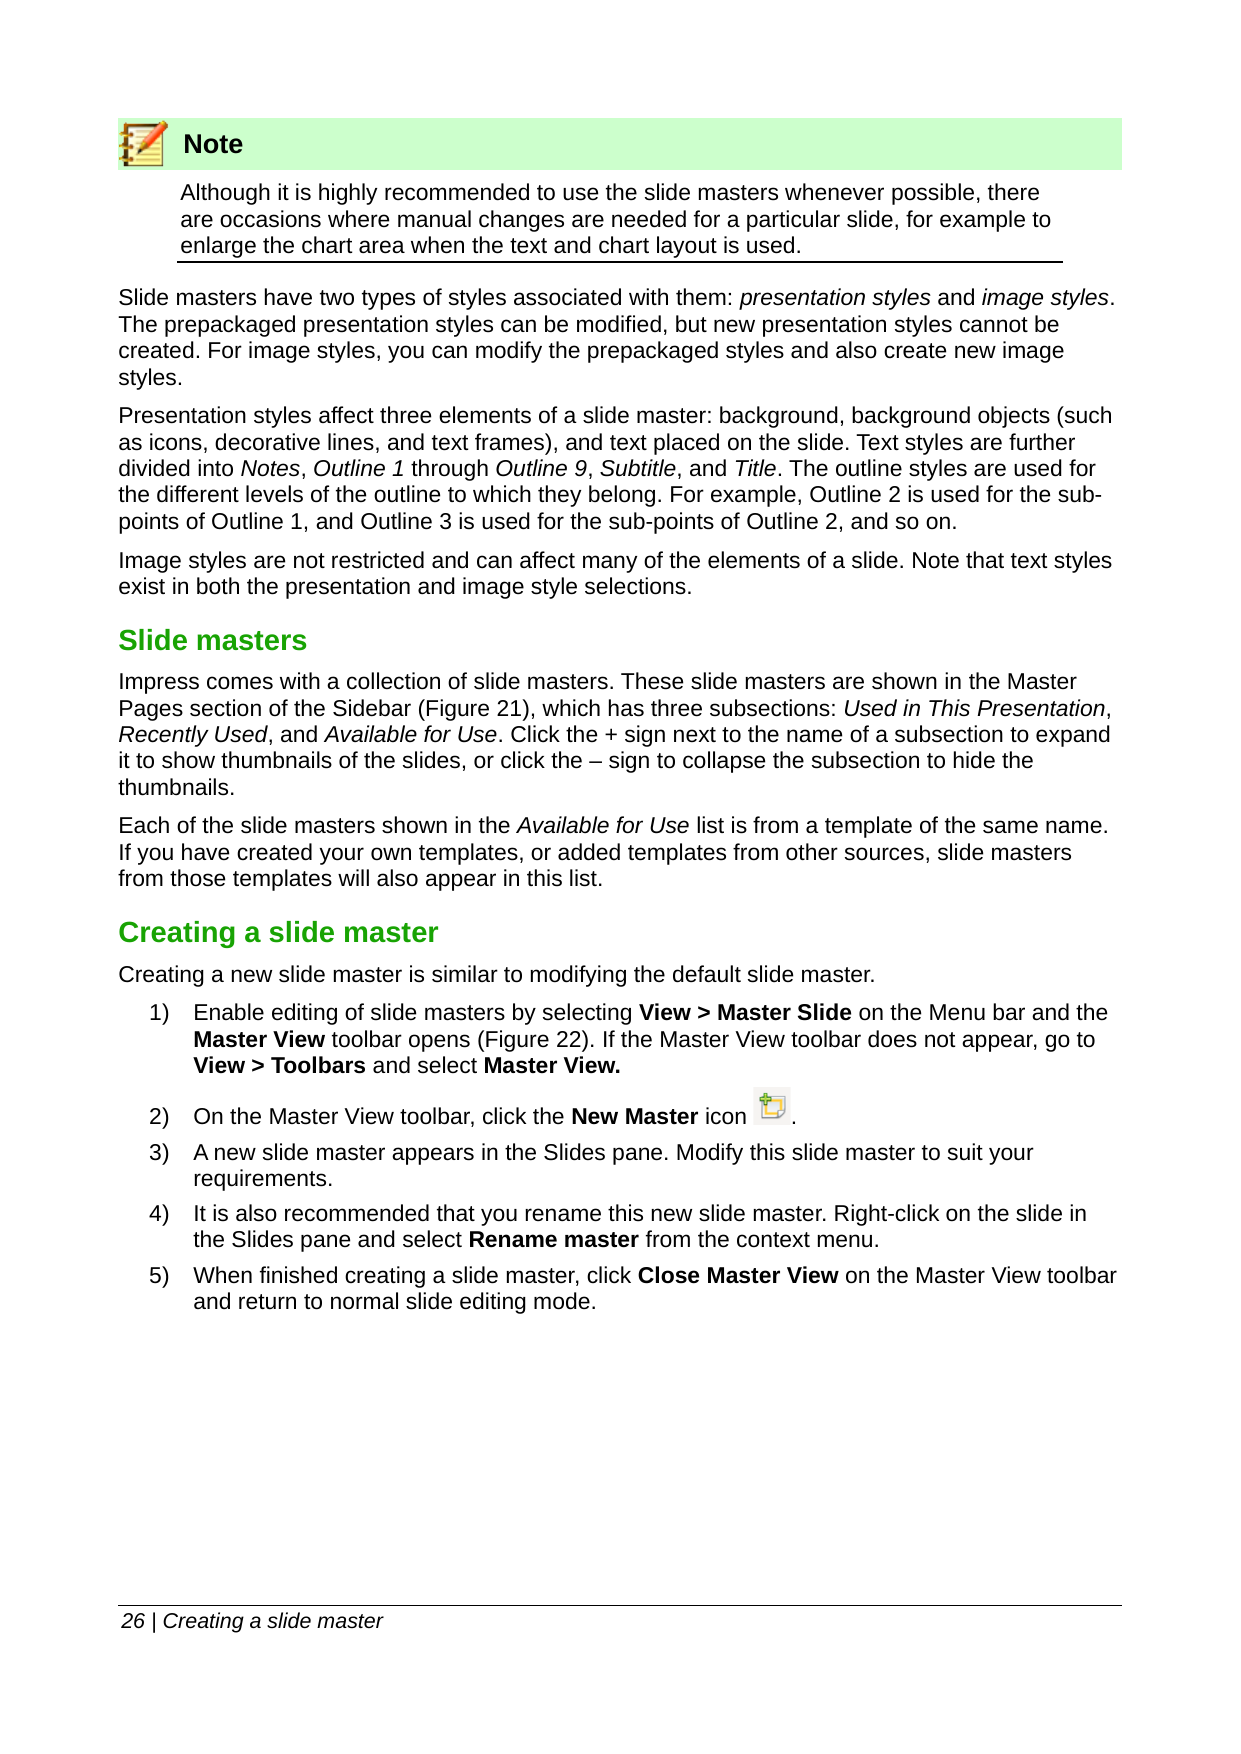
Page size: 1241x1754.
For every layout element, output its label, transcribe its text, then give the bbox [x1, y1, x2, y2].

list Enable editing of slide masters by selecting View > Master Slide on the Menu bar and the Master View toolbar opens (Figure 22). If the Master View toolbar does not appear, go to View > Toolbars and select Master View. [169, 999, 1122, 1078]
list It is also recommended that you rename this new slide master. Right-click on the slide in the Slides pane and select Rename master from the context menu. [169, 1200, 1122, 1253]
text Presentation styles affect three elements of a slide master: background, background objects (such as icons, decorative lines, and text frames), and text placed on the slide. Text styles are further divided into Notes, Outline 1 through Outline 9, Subtitle, and Title. The outline styles are used for the different levels of the outline to which they belong. For example, Outline 2 is used for the sub-points of Outline 1, and Outline 3 is used for the sub-points of Outline 2, and so on. [118, 402, 1122, 534]
list On the Master View toolbar, click the New Master icon . [169, 1087, 1122, 1129]
list A new slide master appears in the Slides pane. Modify this slide master to suit your requirements. [169, 1138, 1122, 1191]
subtitle Slide masters [118, 623, 1122, 656]
text Each of the slide masters shown in the Available for Use list is from a template of the same name. If you have created your own templates, or added templates from other sources, slide masters from those templates will also appear in this list. [118, 812, 1122, 892]
list When finished creating a slide master, click Close Master View on the Master View toolbar and return to normal slide editing mode. [169, 1262, 1122, 1314]
subtitle Creating a slide master [118, 915, 1122, 949]
subtitle Note [118, 118, 1122, 170]
list Creating a new slide master is similar to modifying the default slide master. [118, 961, 1122, 987]
text Although it is highly recommended to use the slide masters whenever possible, there are occasions where manual changes are needed for a particular slide, for example to enlarge the chart area when the text and chart layout is used. [177, 176, 1063, 261]
text Slide masters have two types of styles associated with them: presentation styles and image styles. The prepackaged presentation styles can be modified, but new presentation styles cannot be created. For image styles, you can modify the prepackaged styles and also create new image styles. [118, 284, 1122, 390]
picture [119, 119, 170, 170]
text Impress comes with a collection of slide masters. These slide masters are shown in the Master Pages section of the Sidebar (Figure 21), which has three subsections: Used in This Presentation, Recently Used, and Available for Use. Click the + sign next to the name of a subsection to expand it to show thumbnails of the slides, or click the – sign to collapse the subsection to hide the thumbnails. [118, 668, 1122, 800]
picture [753, 1087, 791, 1125]
text Image styles are not restricted and can affect many of the elements of a slide. Note that text styles exist in both the presentation and image style selections. [118, 547, 1122, 599]
